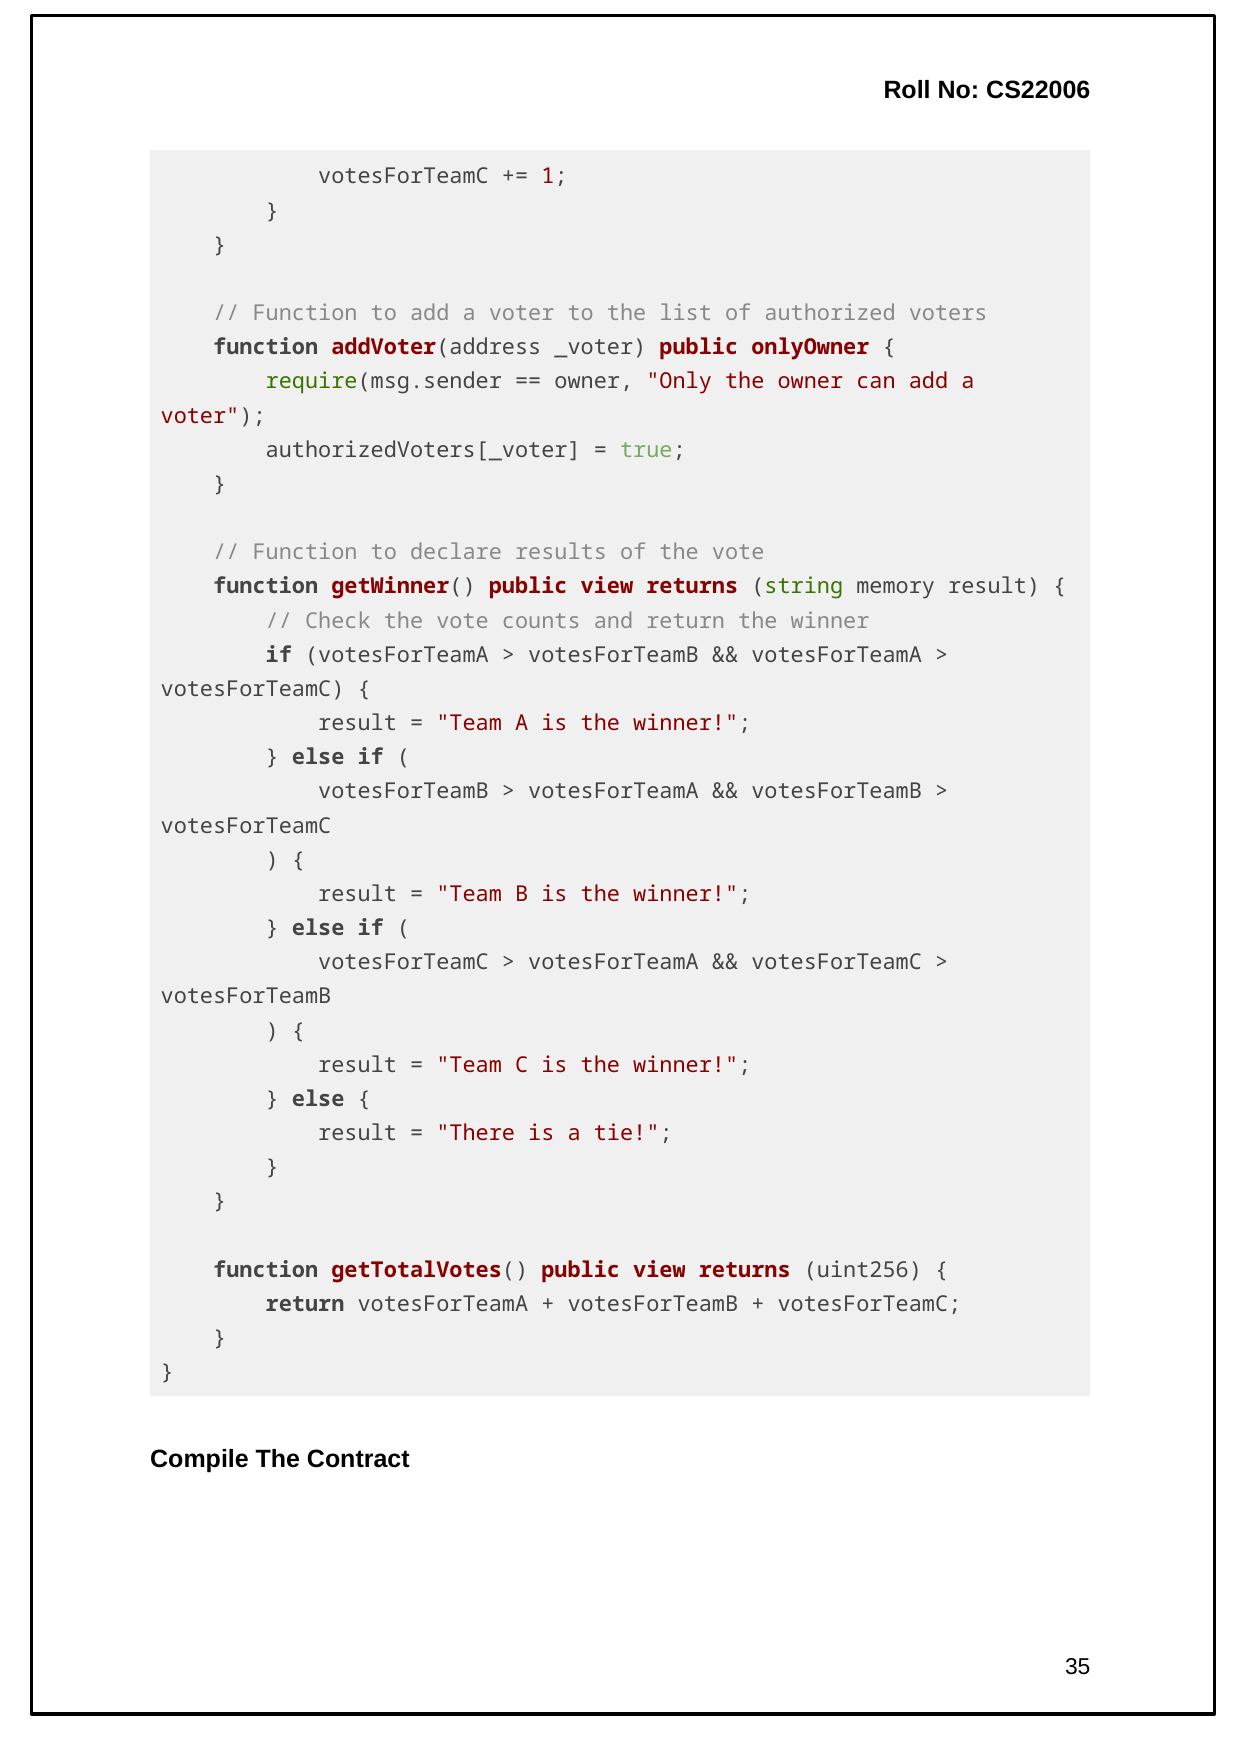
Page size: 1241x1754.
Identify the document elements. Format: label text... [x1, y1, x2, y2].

text Compile The Contract [150, 1444, 1090, 1473]
table_header votesForTeamC += 1; } } // Function to add a voter to the list of authorized voters function addVoter(address _voter) public onlyOwner { require(msg.sender == owner, "Only the owner can add a voter"); authorizedVoters[_voter] = true; } // Function to declare results of the vote function getWinner() public view returns (string memory result) { // Check the vote counts and return the winner if (votesForTeamA > votesForTeamB && votesForTeamA > votesForTeamC) { result = "Team A is the winner!"; } else if ( votesForTeamB > votesForTeamA && votesForTeamB > votesForTeamC ) { result = "Team B is the winner!"; } else if ( votesForTeamC > votesForTeamA && votesForTeamC > votesForTeamB ) { result = "Team C is the winner!"; } else { result = "There is a tie!"; } } function getTotalVotes() public view returns (uint256) { return votesForTeamA + votesForTeamB + votesForTeamC; } } [150, 150, 1090, 1396]
